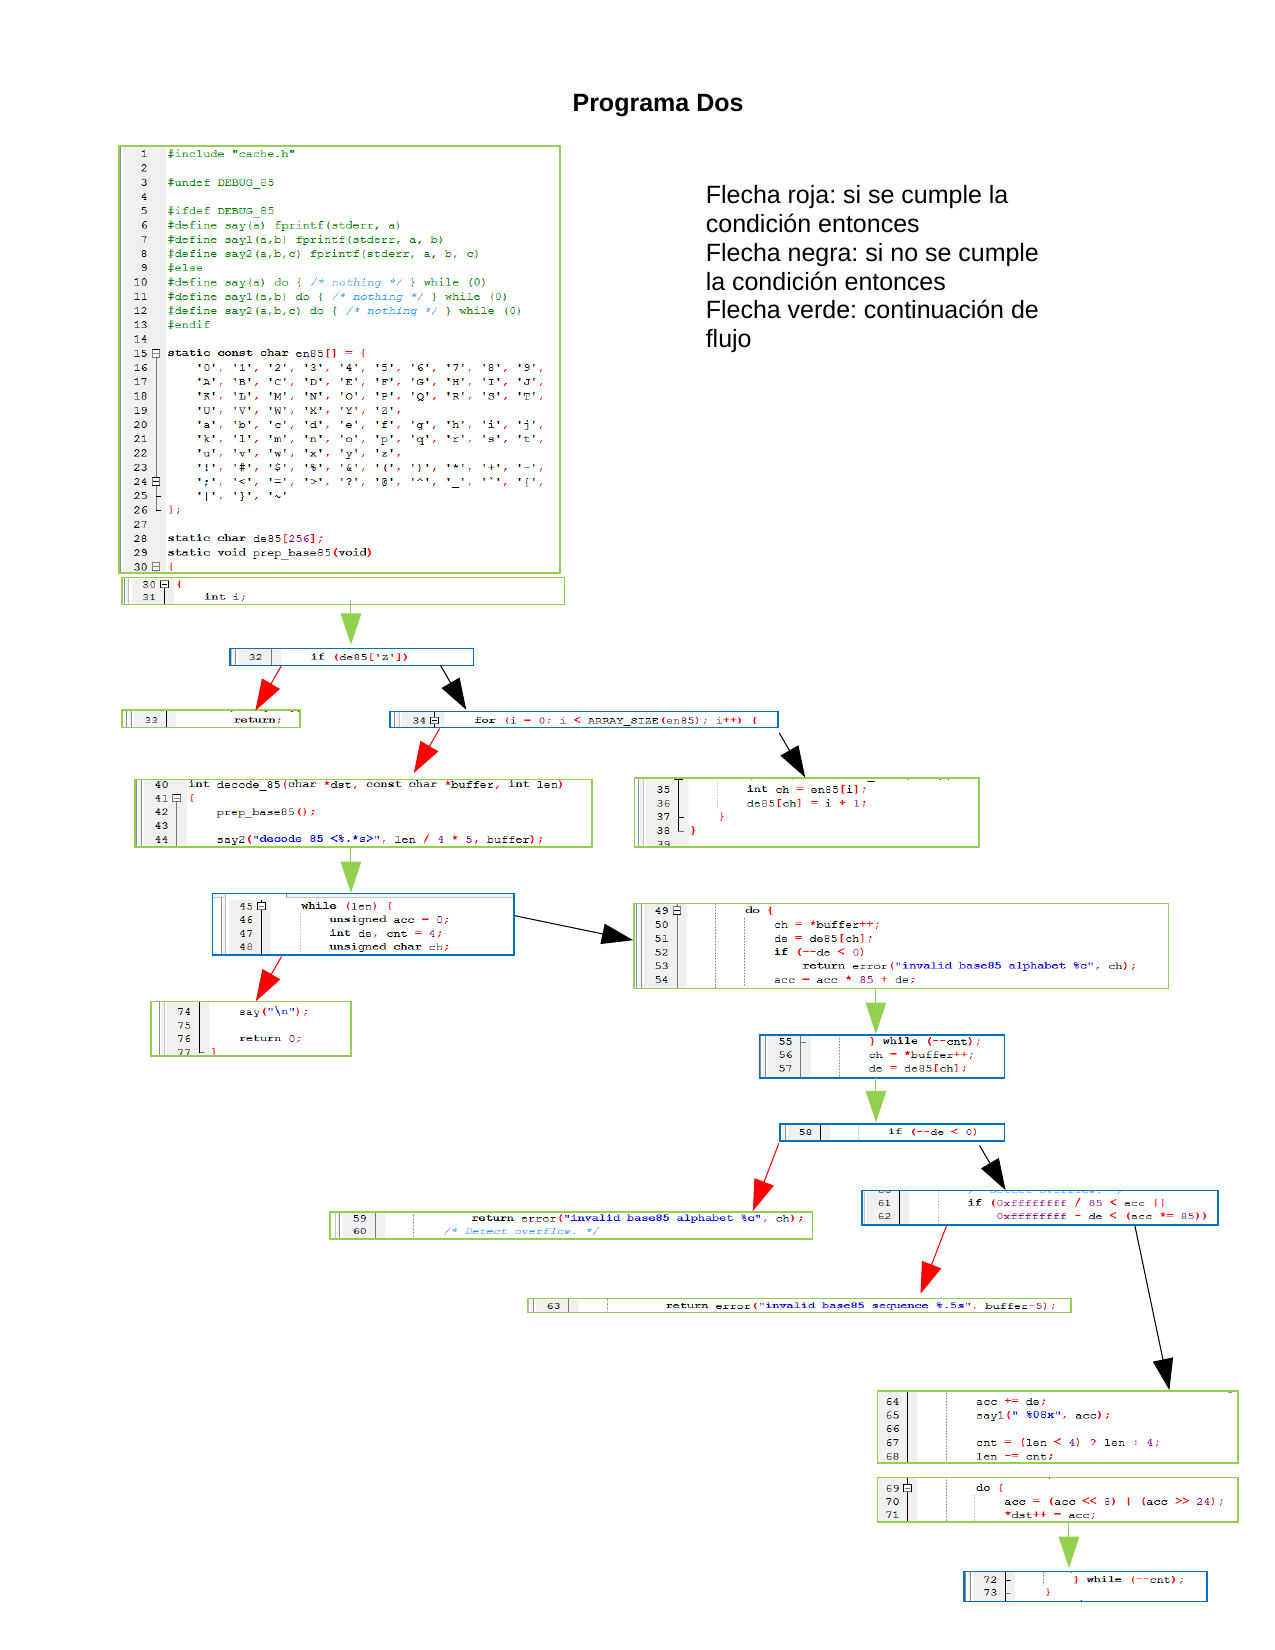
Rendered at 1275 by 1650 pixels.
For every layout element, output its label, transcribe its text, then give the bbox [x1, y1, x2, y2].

text Flecha negra: si no se cumple la condición entonces [706, 238, 1063, 295]
text Flecha verde: continuación de flujo [706, 295, 1063, 353]
text Flecha roja: si se cumple la condición entonces [706, 180, 1063, 238]
text Programa Dos [118, 88, 1205, 117]
